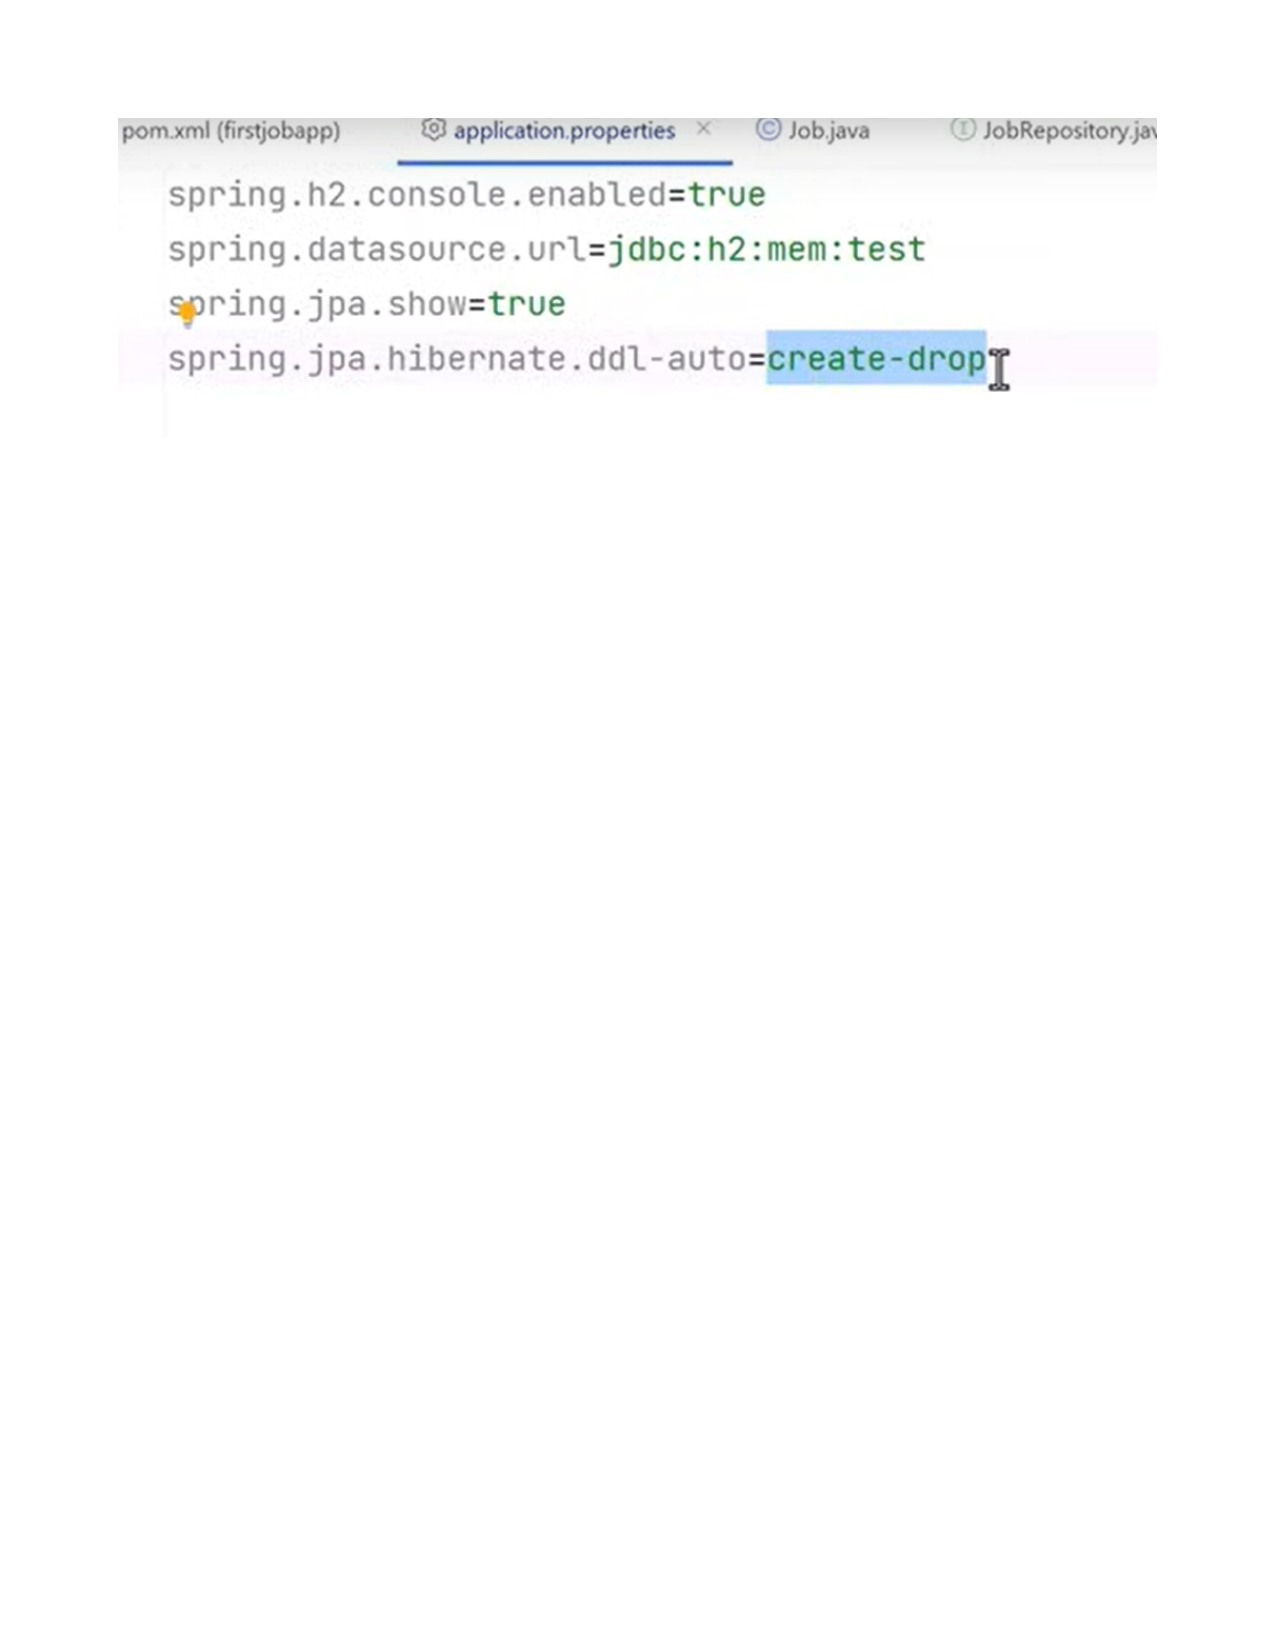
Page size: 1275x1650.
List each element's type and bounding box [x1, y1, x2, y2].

picture [118, 118, 1157, 437]
